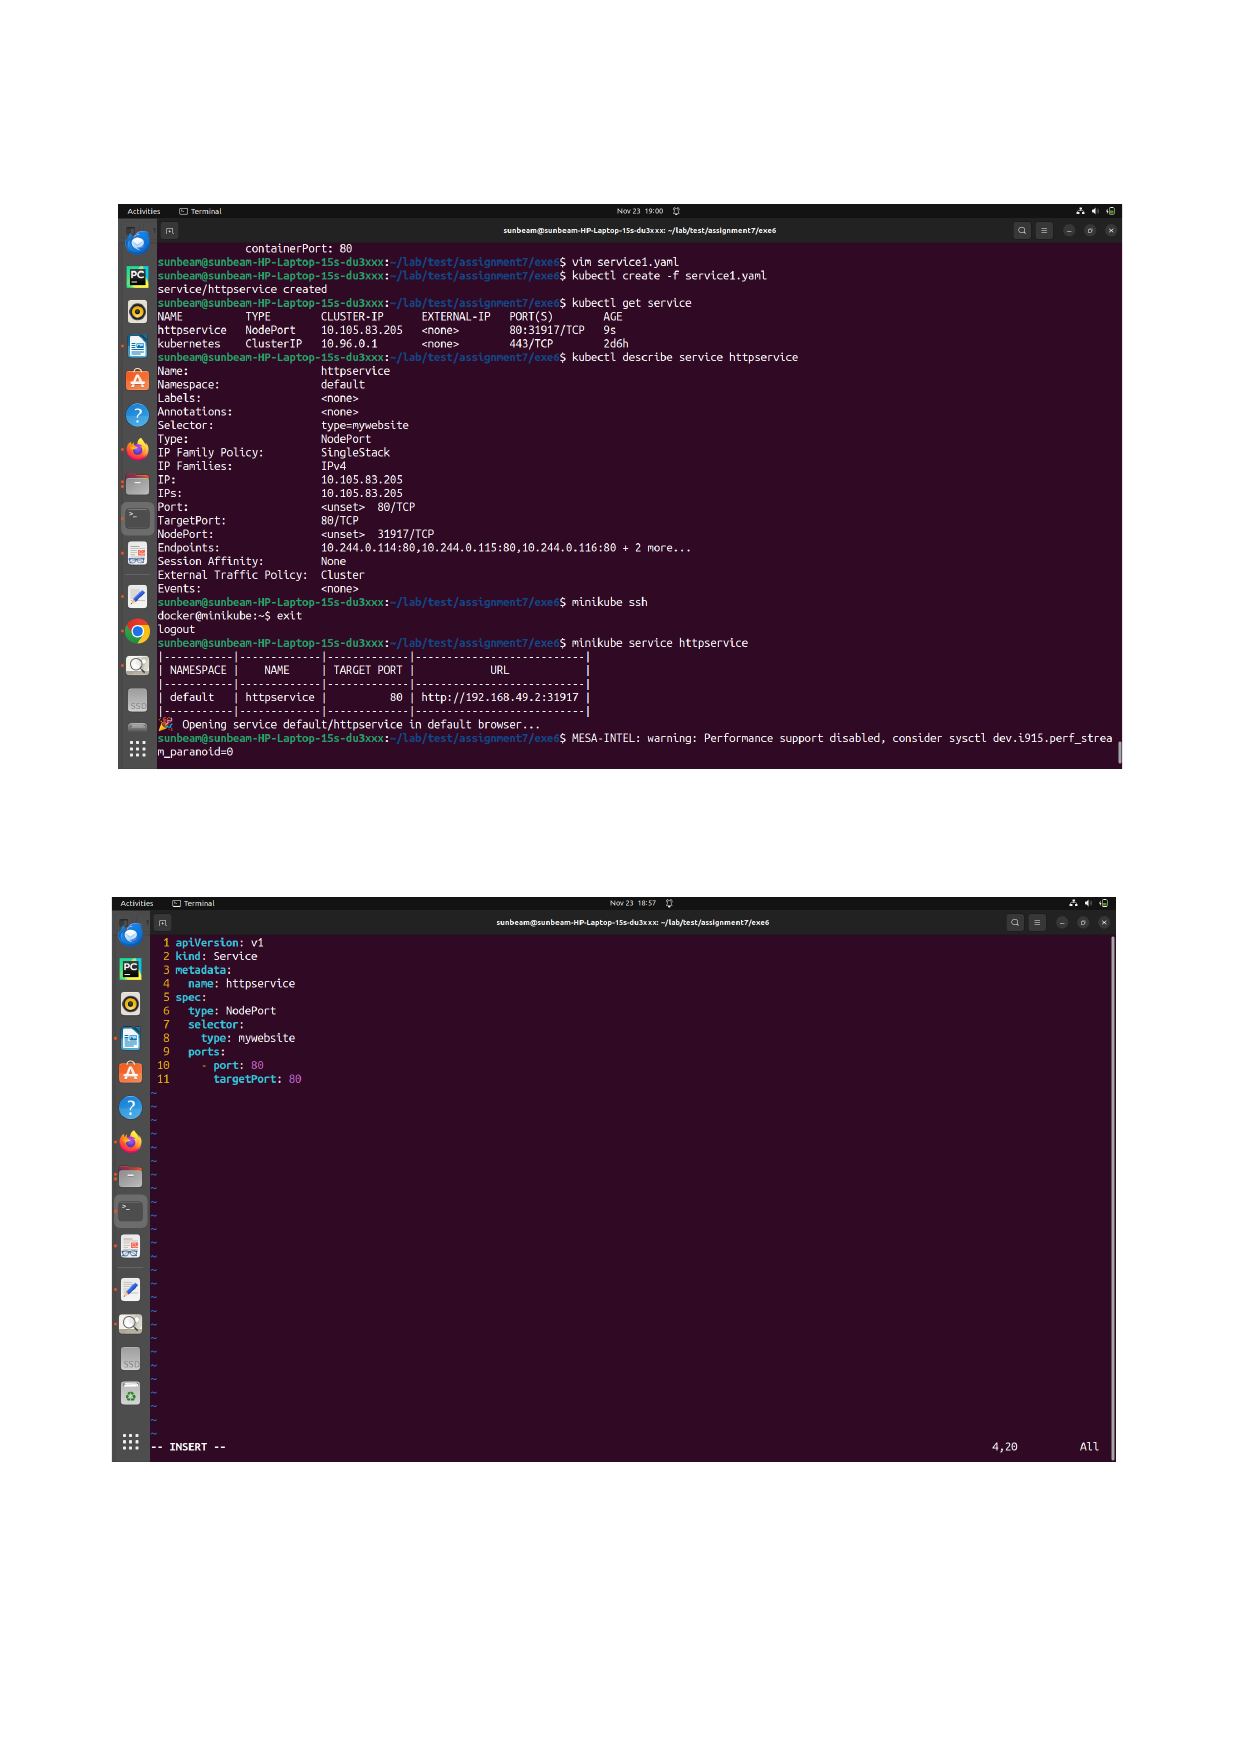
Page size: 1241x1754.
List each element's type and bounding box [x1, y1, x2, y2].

picture [111, 897, 1116, 1462]
picture [118, 204, 1123, 769]
